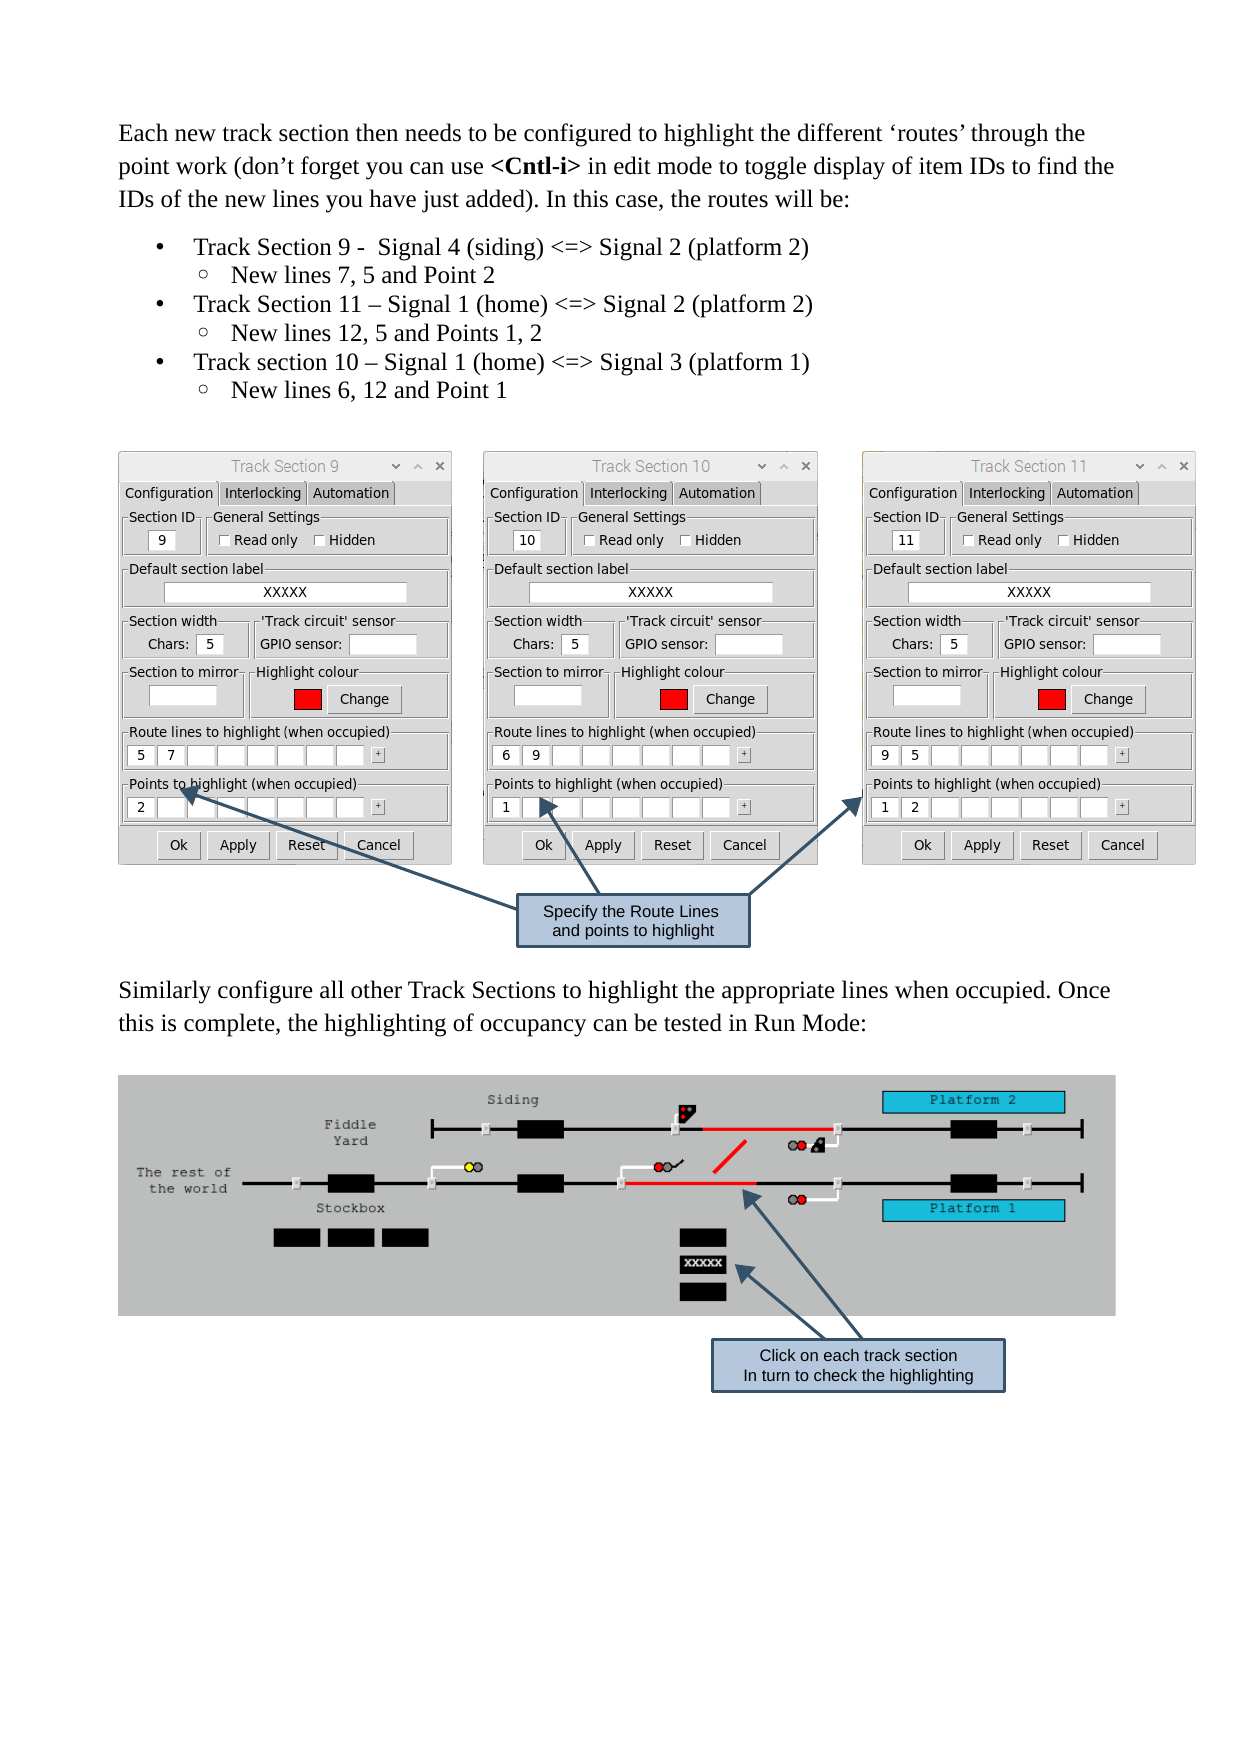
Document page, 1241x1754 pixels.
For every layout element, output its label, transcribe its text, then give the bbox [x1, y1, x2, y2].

list New lines 6, 12 and Point 1 [193, 376, 1122, 404]
text Each new track section then needs to be configured to highlight the different ‘routes’ through the point work (don’t forget you can use <Cntl-i> in edit mode to toggle display of item IDs to find the IDs of the new lines you have just added). In this case, the routes will be: [118, 118, 1122, 213]
picture [788, 839, 818, 865]
list New lines 12, 5 and Points 1, 2 [193, 318, 1122, 347]
picture [118, 451, 452, 865]
text Similarly configure all other Track Sections to highlight the appropriate lines when occupied. Once this is complete, the highlighting of occupancy can be tested in Run Mode: [118, 976, 1122, 1037]
list Track Section 11 – Signal 1 (home) <=> Signal 2 (platform 2) [156, 289, 1122, 318]
picture [483, 451, 818, 865]
picture [118, 1075, 1116, 1316]
list Track Section 9 - Signal 4 (siding) <=> Signal 2 (platform 2) [156, 232, 1122, 261]
list Track section 10 – Signal 1 (home) <=> Signal 3 (platform 1) [156, 347, 1122, 376]
list New lines 7, 5 and Point 2 [193, 261, 1122, 289]
picture [862, 451, 1196, 865]
